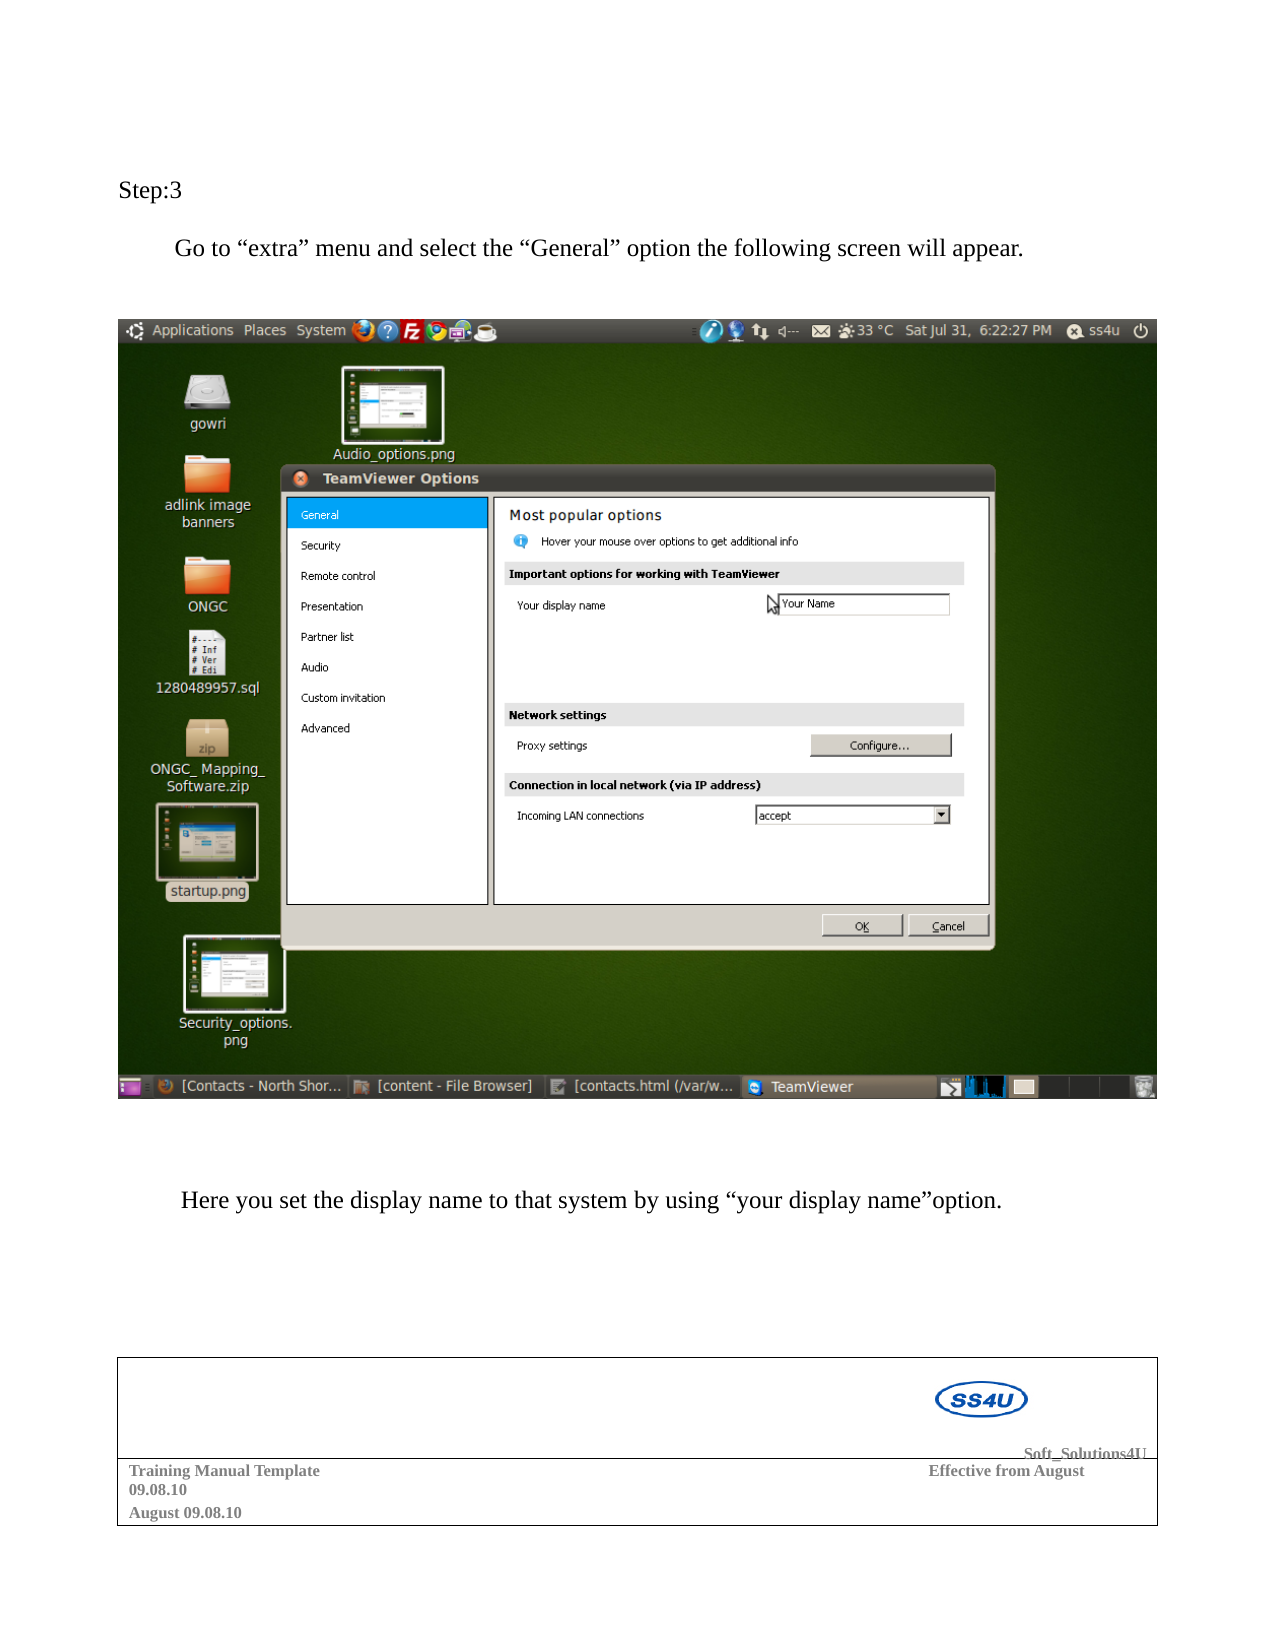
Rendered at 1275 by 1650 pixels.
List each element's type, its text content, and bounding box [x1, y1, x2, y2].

table_cell Training Manual Template Effective from August 09.08.10 August 09.08.10 [118, 1459, 1157, 1524]
text Here you set the display name to that system by using “your display name”option. [118, 1185, 1157, 1213]
picture [926, 1379, 1118, 1418]
text Step:3 [118, 176, 1157, 204]
picture [118, 319, 1157, 1099]
text Go to “extra” menu and select the “General” option the following screen will appear. [118, 233, 1157, 262]
table_header Soft_Solutions4U Quality System Procedure [118, 1358, 1157, 1458]
